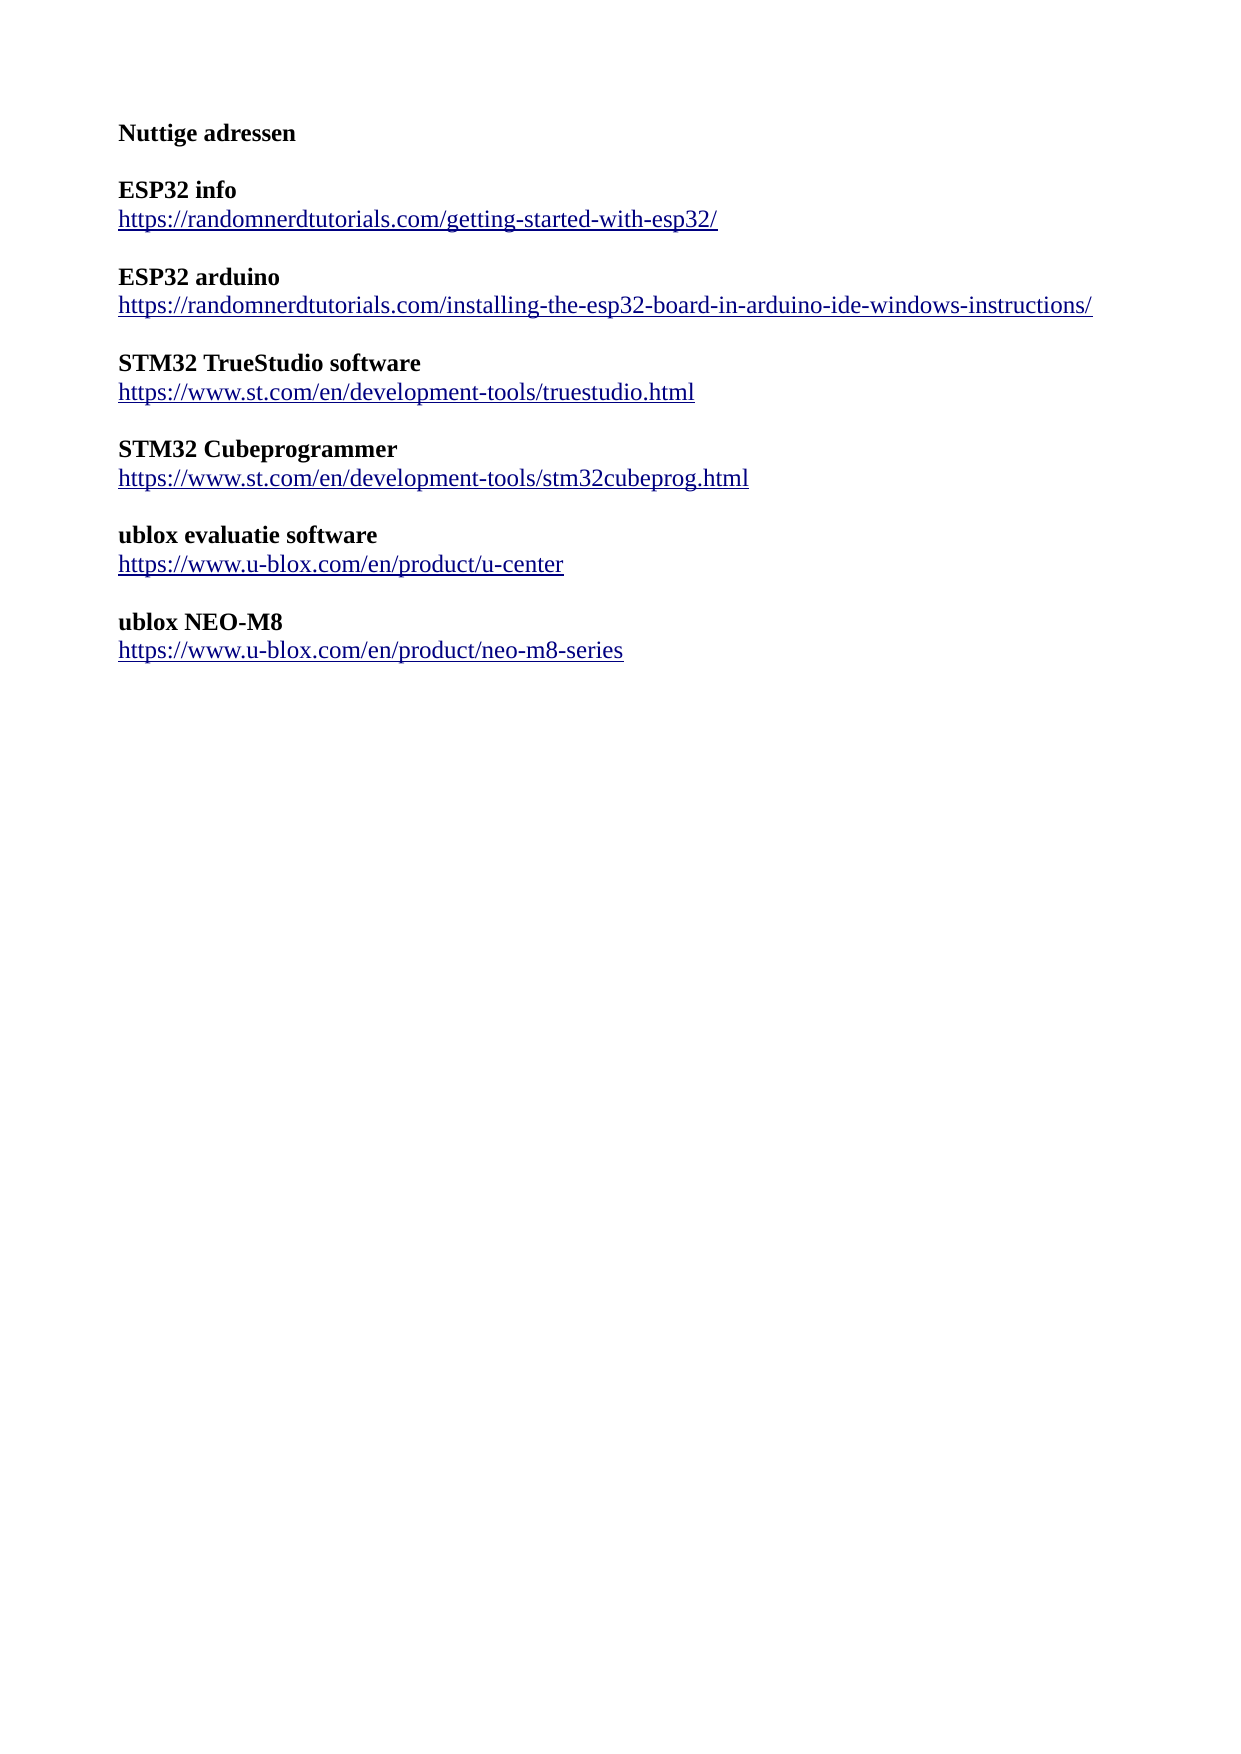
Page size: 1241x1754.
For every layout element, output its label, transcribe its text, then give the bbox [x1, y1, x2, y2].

text https://randomnerdtutorials.com/getting-started-with-esp32/ [118, 204, 1122, 233]
text ublox evaluatie software [118, 521, 1122, 549]
text ESP32 arduino [118, 262, 1122, 291]
text Nuttige adressen [118, 118, 1122, 147]
text https://www.u-blox.com/en/product/neo-m8-series [118, 636, 1122, 664]
text ublox NEO-M8 [118, 607, 1122, 636]
text https://www.u-blox.com/en/product/u-center [118, 549, 1122, 578]
text STM32 TrueStudio software [118, 348, 1122, 377]
text ESP32 info [118, 176, 1122, 204]
text STM32 Cubeprogrammer [118, 434, 1122, 463]
text https://www.st.com/en/development-tools/truestudio.html [118, 377, 1122, 406]
text https://randomnerdtutorials.com/installing-the-esp32-board-in-arduino-ide-windows-instructions/ [118, 291, 1122, 319]
text https://www.st.com/en/development-tools/stm32cubeprog.html [118, 463, 1122, 492]
